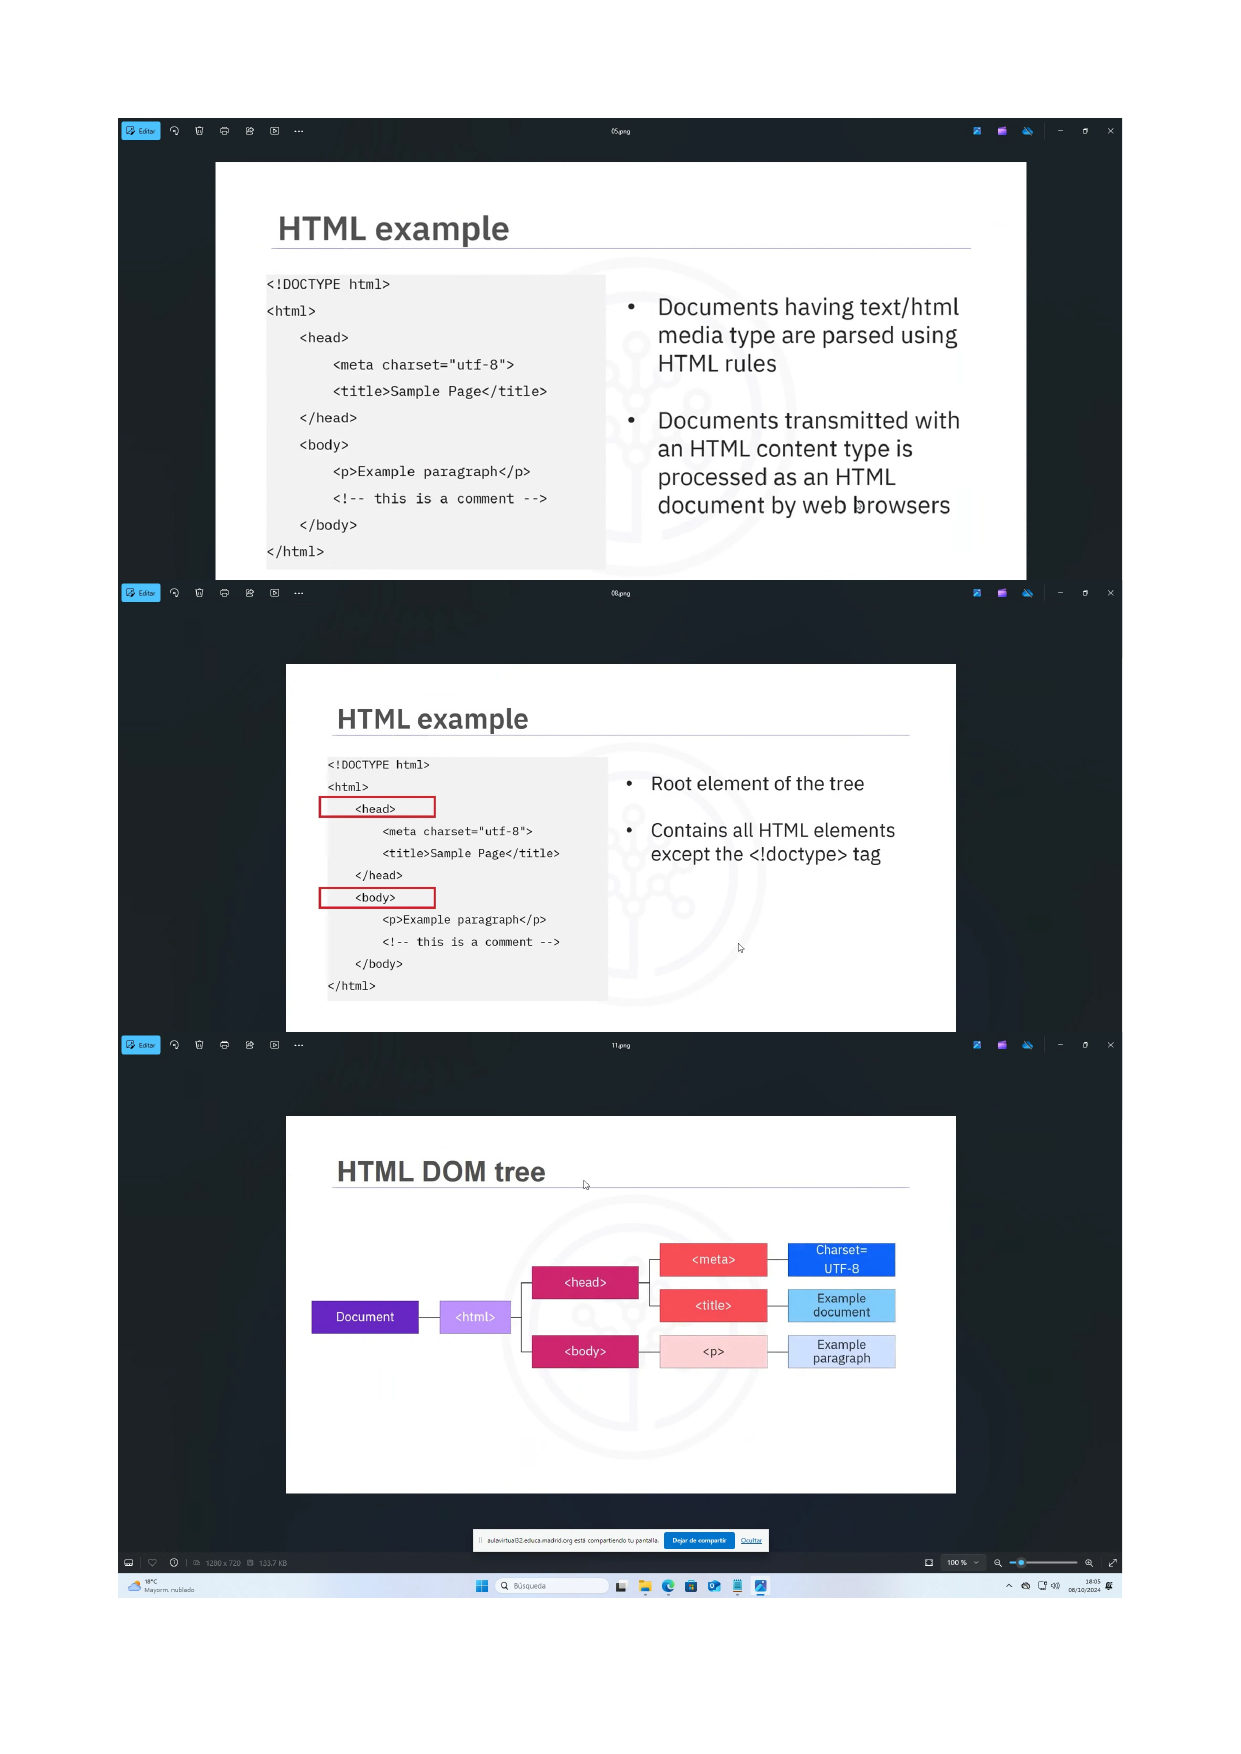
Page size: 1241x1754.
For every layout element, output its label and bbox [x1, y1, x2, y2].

picture [118, 118, 1123, 1598]
